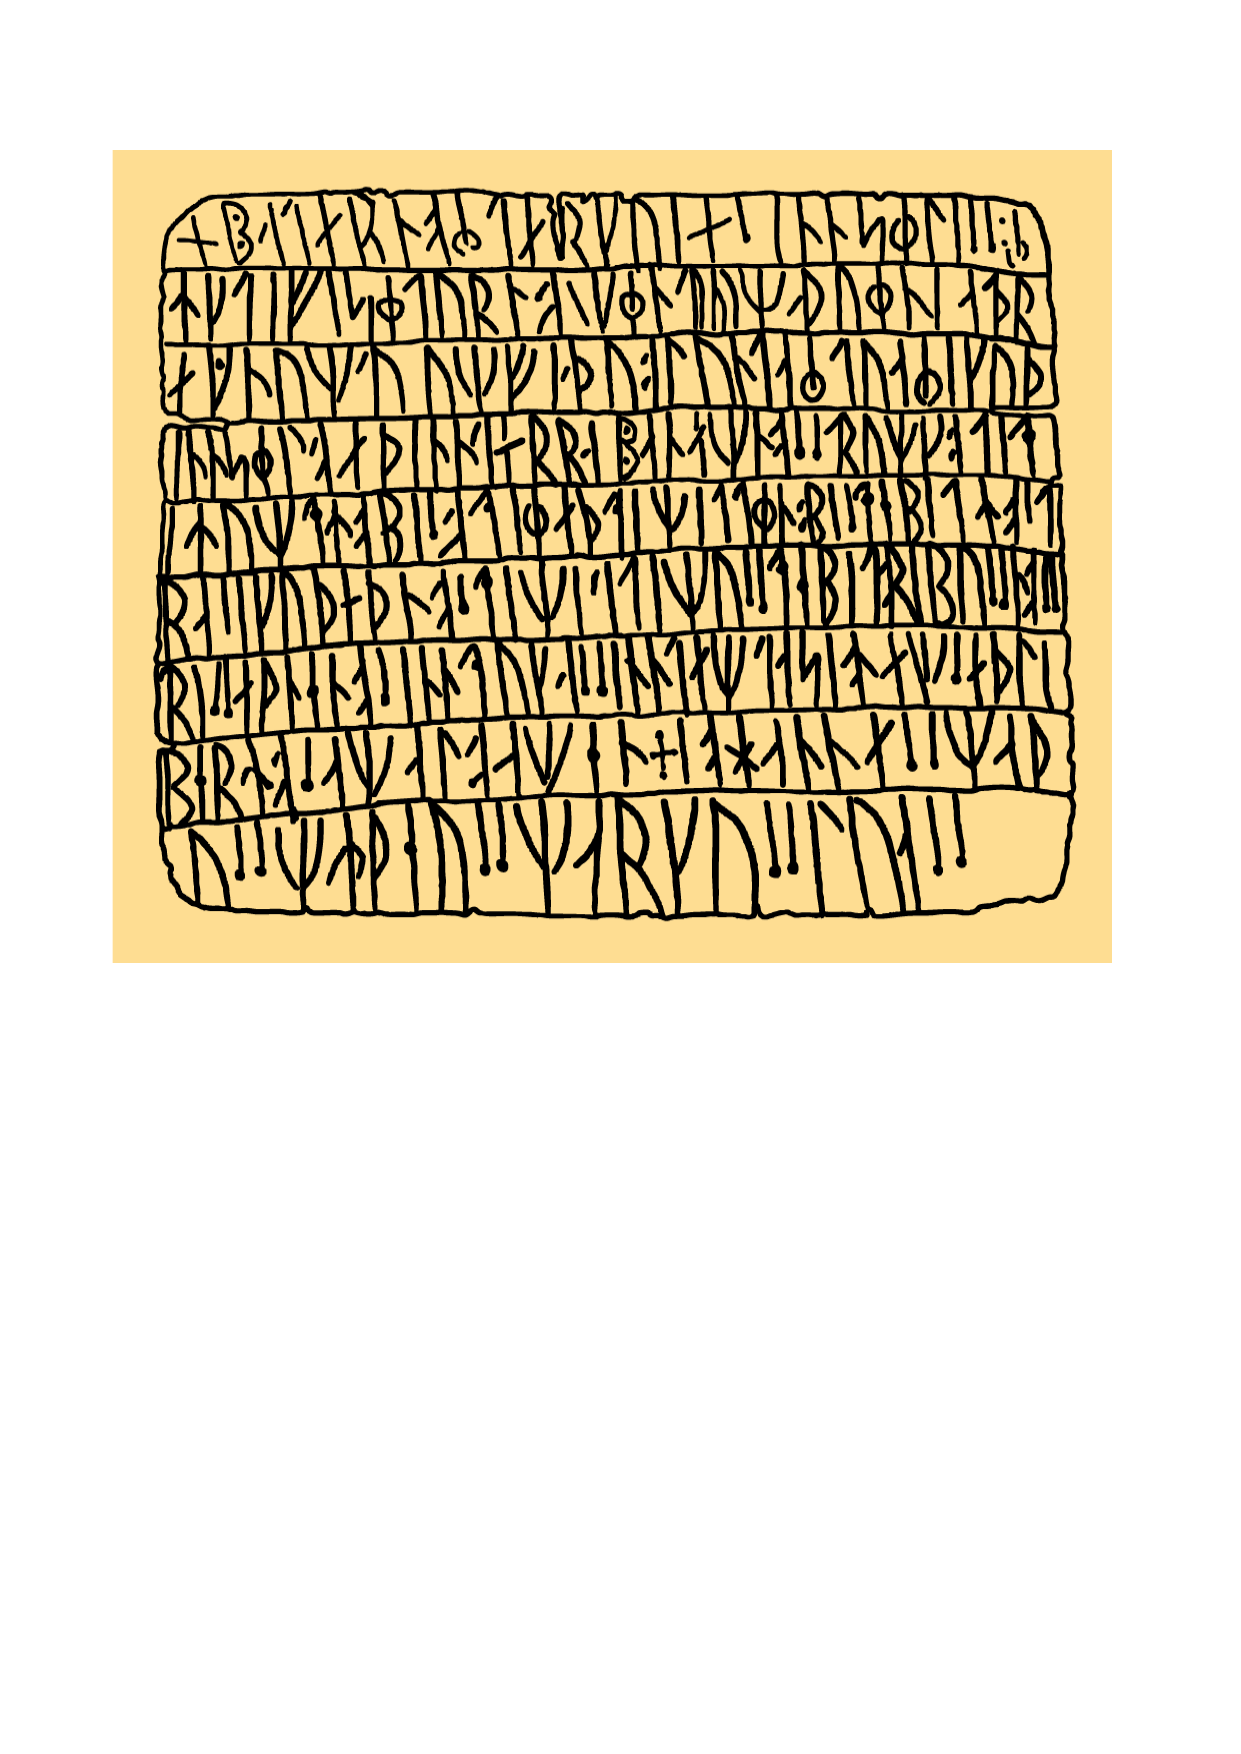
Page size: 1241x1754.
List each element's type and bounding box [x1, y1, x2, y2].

picture [112, 150, 1112, 963]
